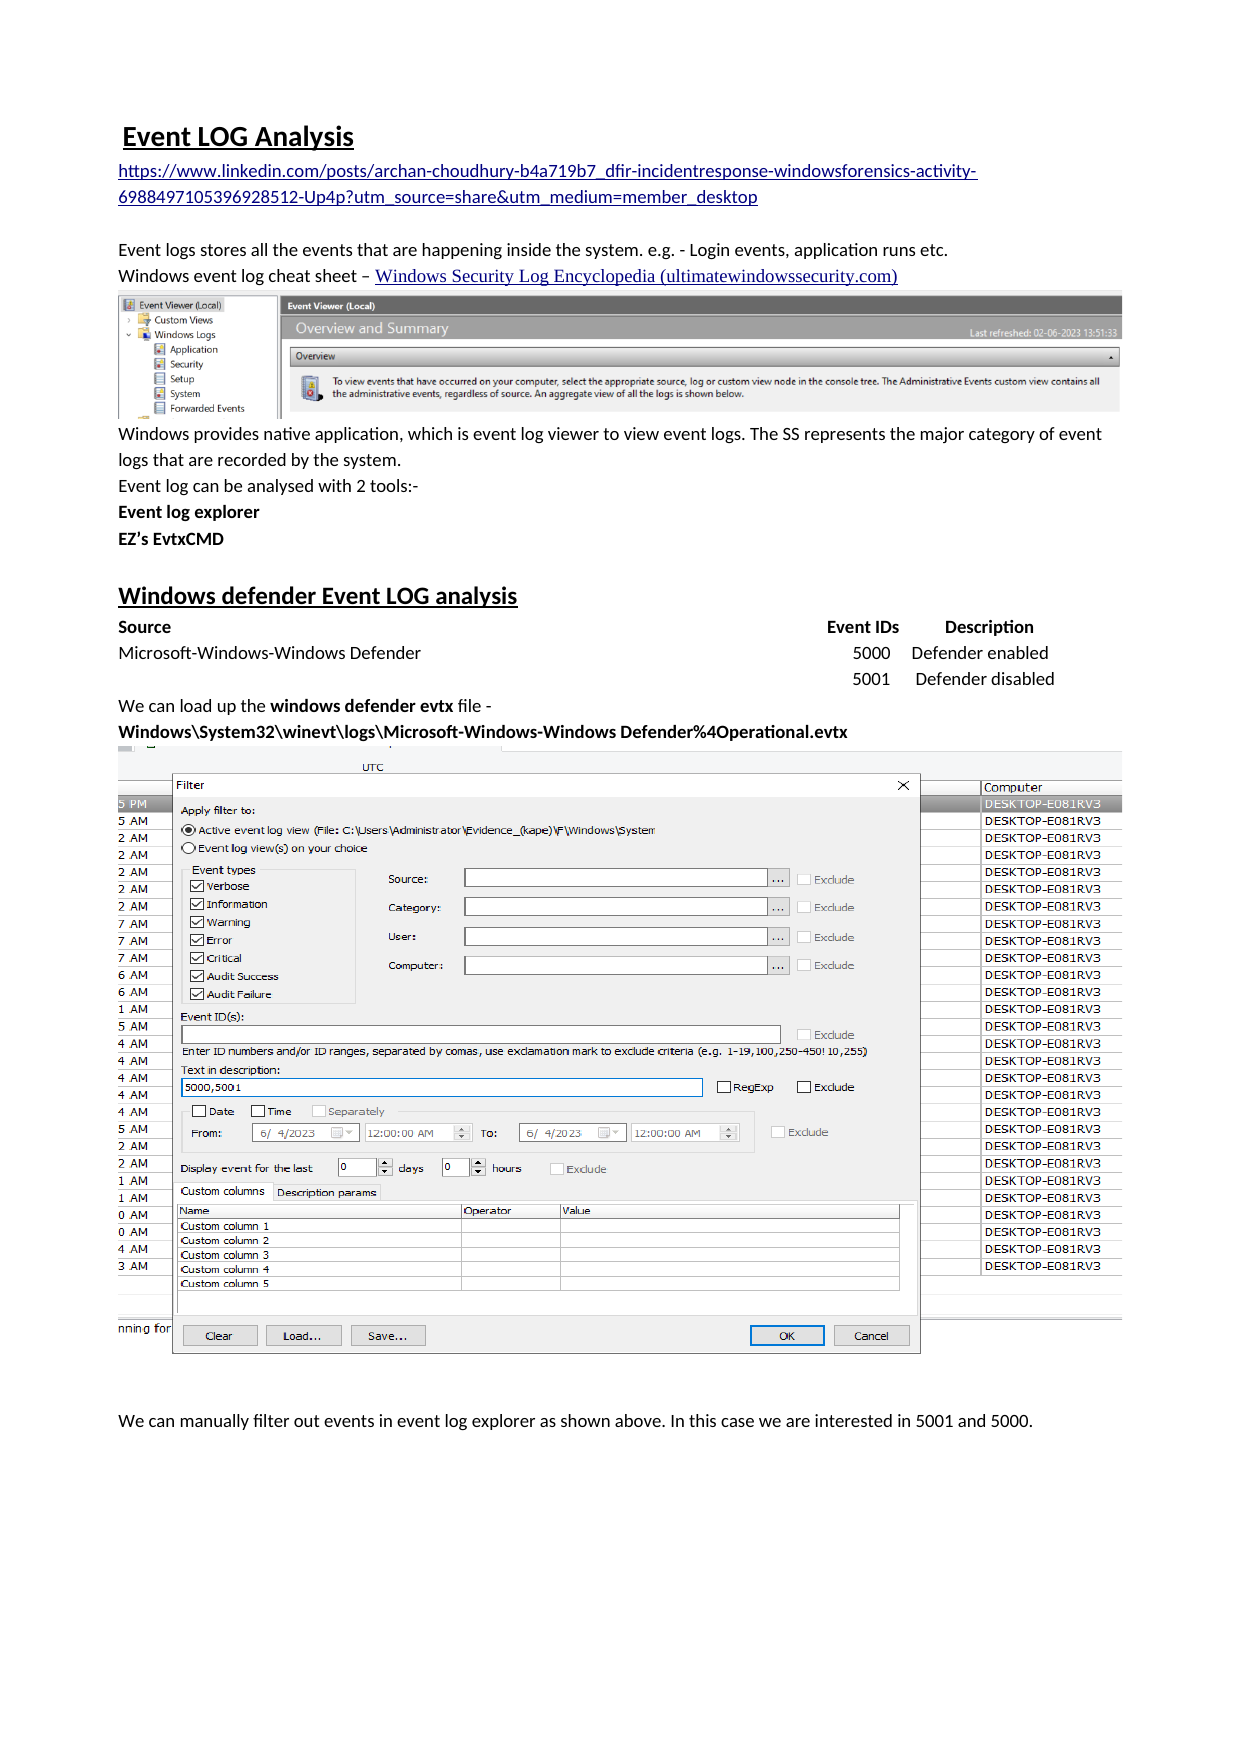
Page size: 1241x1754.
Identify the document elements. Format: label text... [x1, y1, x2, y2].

picture [118, 290, 1123, 419]
text Event log explorer [118, 501, 1122, 524]
picture [118, 746, 1123, 1406]
text Event logs stores all the events that are happening inside the system. e.g. - Login events, application runs etc. [118, 238, 1122, 261]
text Windows defender Event LOG analysis [118, 580, 1122, 610]
text Event LOG Analysis [118, 118, 1122, 154]
text https://www.linkedin.com/posts/archan-choudhury-b4a719b7_dfir-incidentresponse-windowsforensics-activity-6988497105396928512-Up4p?utm_source=share&utm_medium=member_desktop [118, 159, 1122, 208]
text Windows provides native application, which is event log viewer to view event logs. The SS represents the major category of event logs that are recorded by the system. [118, 419, 1122, 471]
text We can load up the windows defender evtx file - [118, 694, 1122, 717]
text Event log can be analysed with 2 tools:- [118, 474, 1122, 497]
text Windows\System32\winevt\logs\Microsoft-Windows-Windows Defender%4Operational.evtx [118, 720, 1122, 743]
text Source Event IDs Description [118, 615, 1122, 638]
text We can manually filter out events in event log explorer as shown above. In this case we are interested in 5001 and 5000. [118, 1406, 1122, 1432]
text EZ’s EvtxCMD [118, 527, 1122, 550]
text Microsoft-Windows-Windows Defender 5000 Defender enabled 5001 Defender disabled [118, 641, 1122, 690]
text Windows event log cheat sheet – Windows Security Log Encyclopedia (ultimatewindowssecurity.com) [118, 264, 1122, 287]
